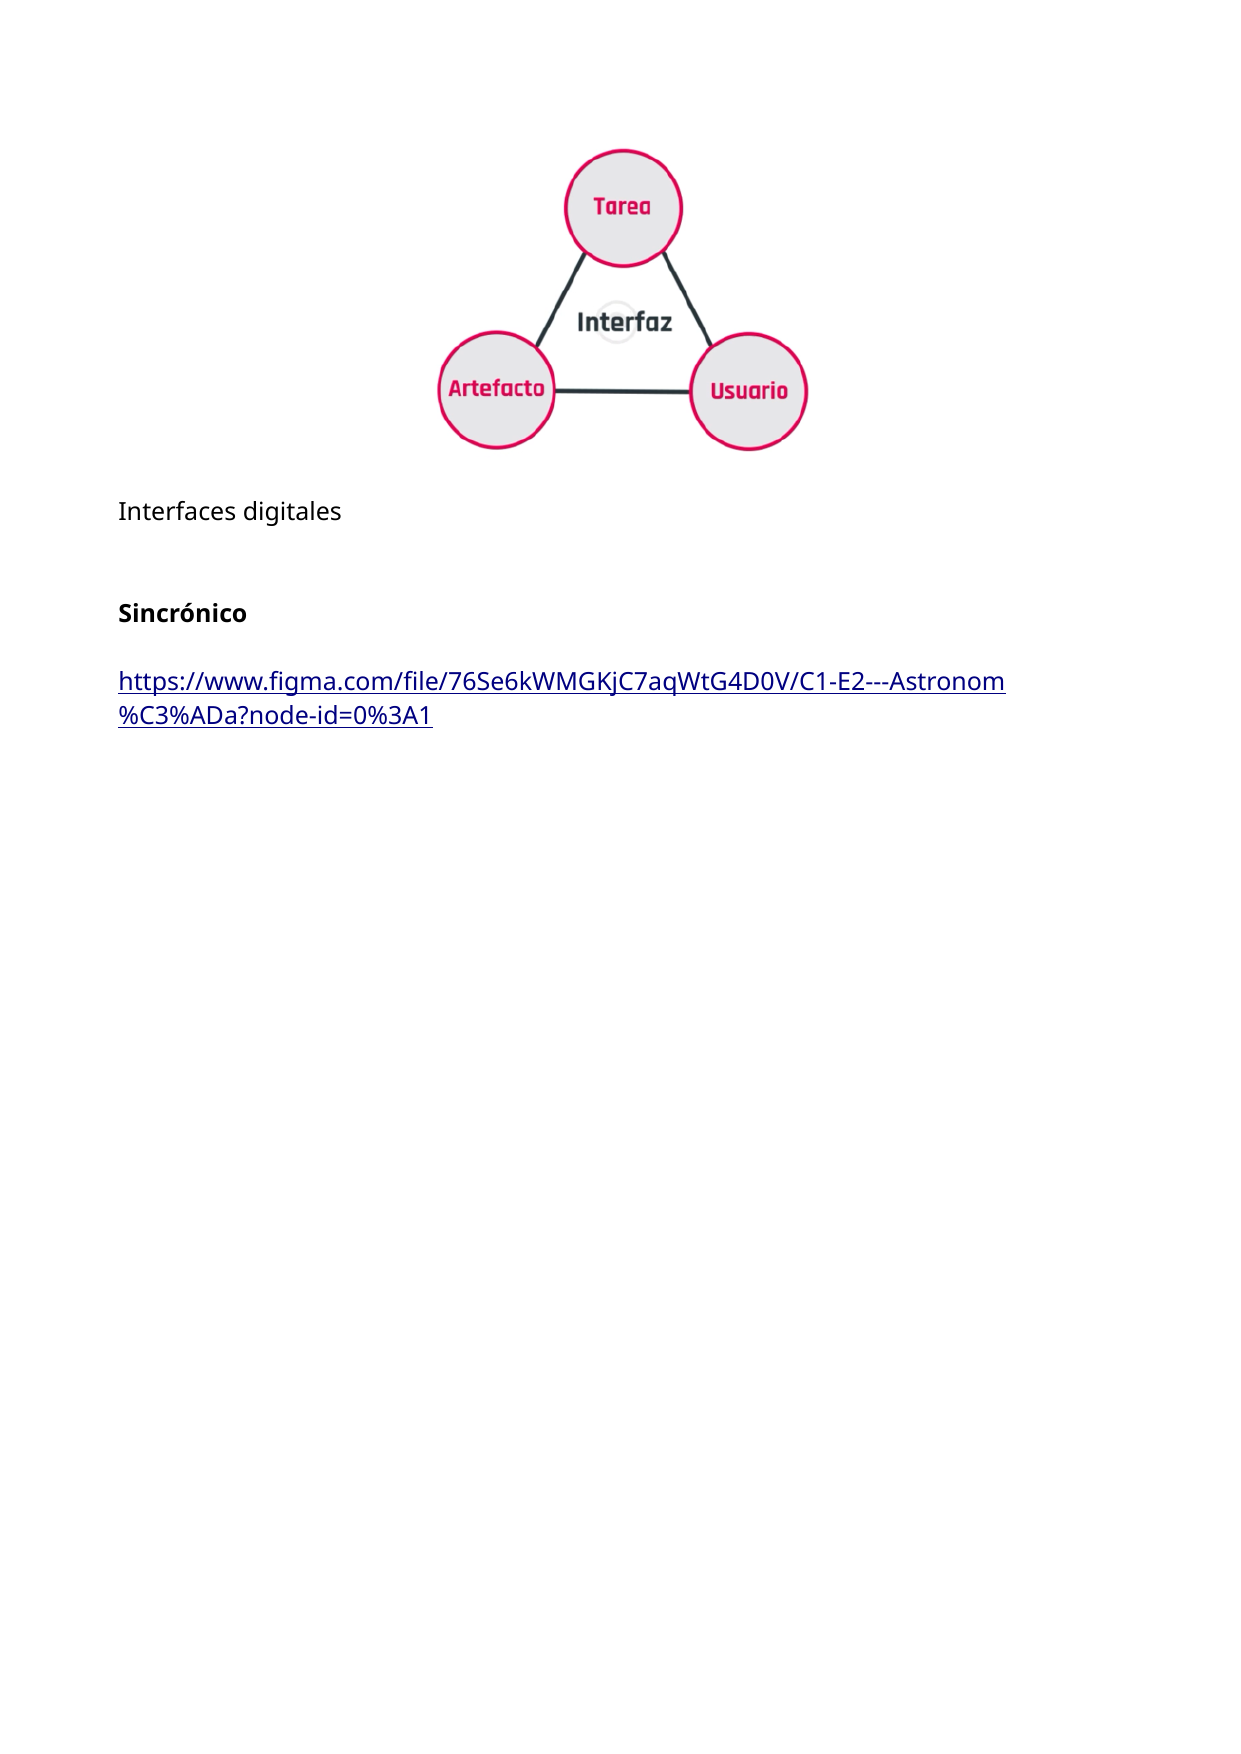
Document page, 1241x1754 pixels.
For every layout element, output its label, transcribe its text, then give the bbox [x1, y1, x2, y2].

text Interfaces digitales [118, 118, 1122, 527]
text https://www.figma.com/file/76Se6kWMGKjC7aqWtG4D0V/C1-E2---Astronom%C3%ADa?node-id=0%3A1 [118, 664, 1122, 732]
text Sincrónico [118, 596, 1122, 630]
picture [422, 141, 818, 458]
